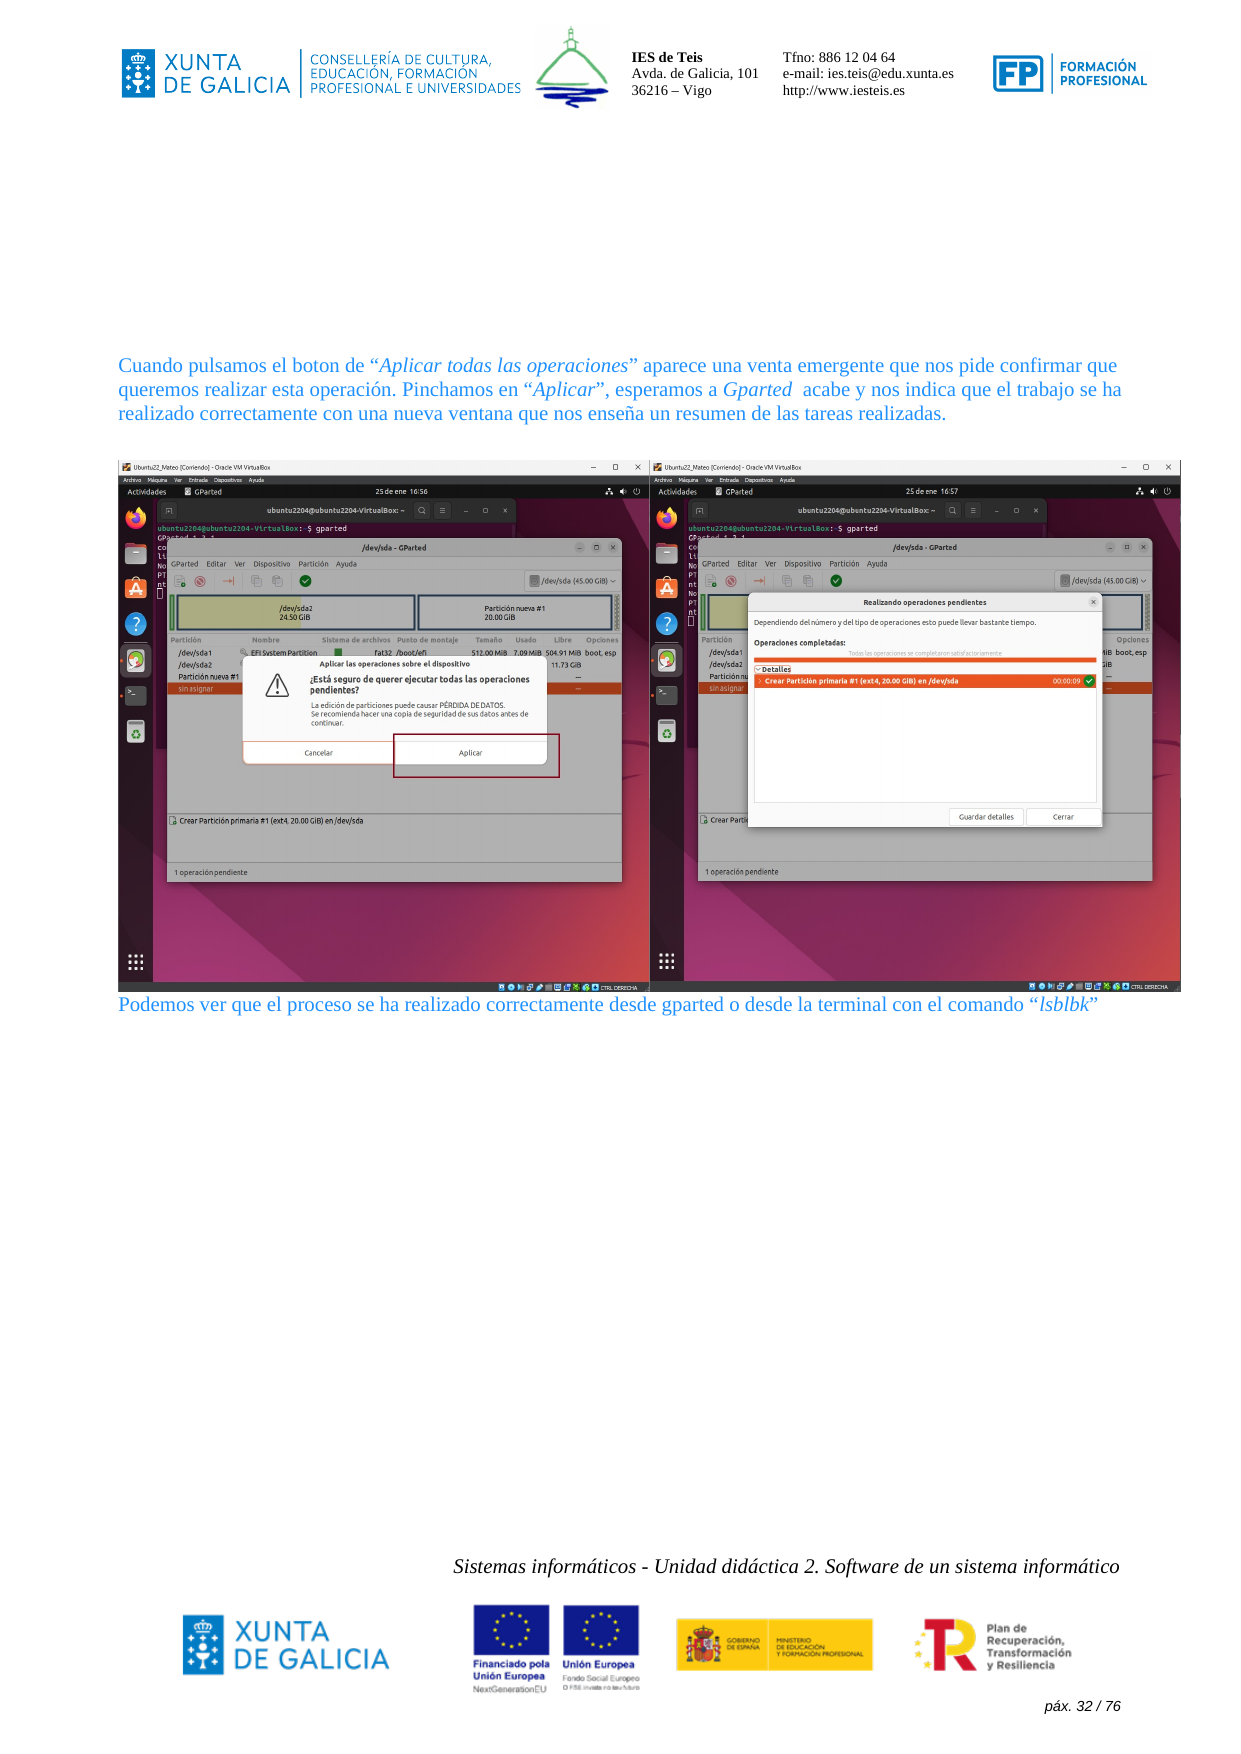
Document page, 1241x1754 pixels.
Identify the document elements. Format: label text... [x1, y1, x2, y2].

picture [182, 1593, 1085, 1700]
text Podemos ver que el proceso se ha realizado correctamente desde gparted o desde la terminal con el comando “lsblbk” [118, 992, 1122, 1016]
picture [989, 50, 1153, 97]
picture [118, 460, 1181, 992]
text Cuando pulsamos el boton de “Aplicar todas las operaciones” aparece una venta emergente que nos pide confirmar que queremos realizar esta operación. Pinchamos en “Aplicar”, esperamos a Gparted acabe y nos indica que el trabajo se ha realizado correctamente con una nueva ventana que nos enseña un resumen de las tareas realizadas. [118, 353, 1122, 425]
picture [121, 49, 521, 98]
picture [534, 25, 611, 110]
